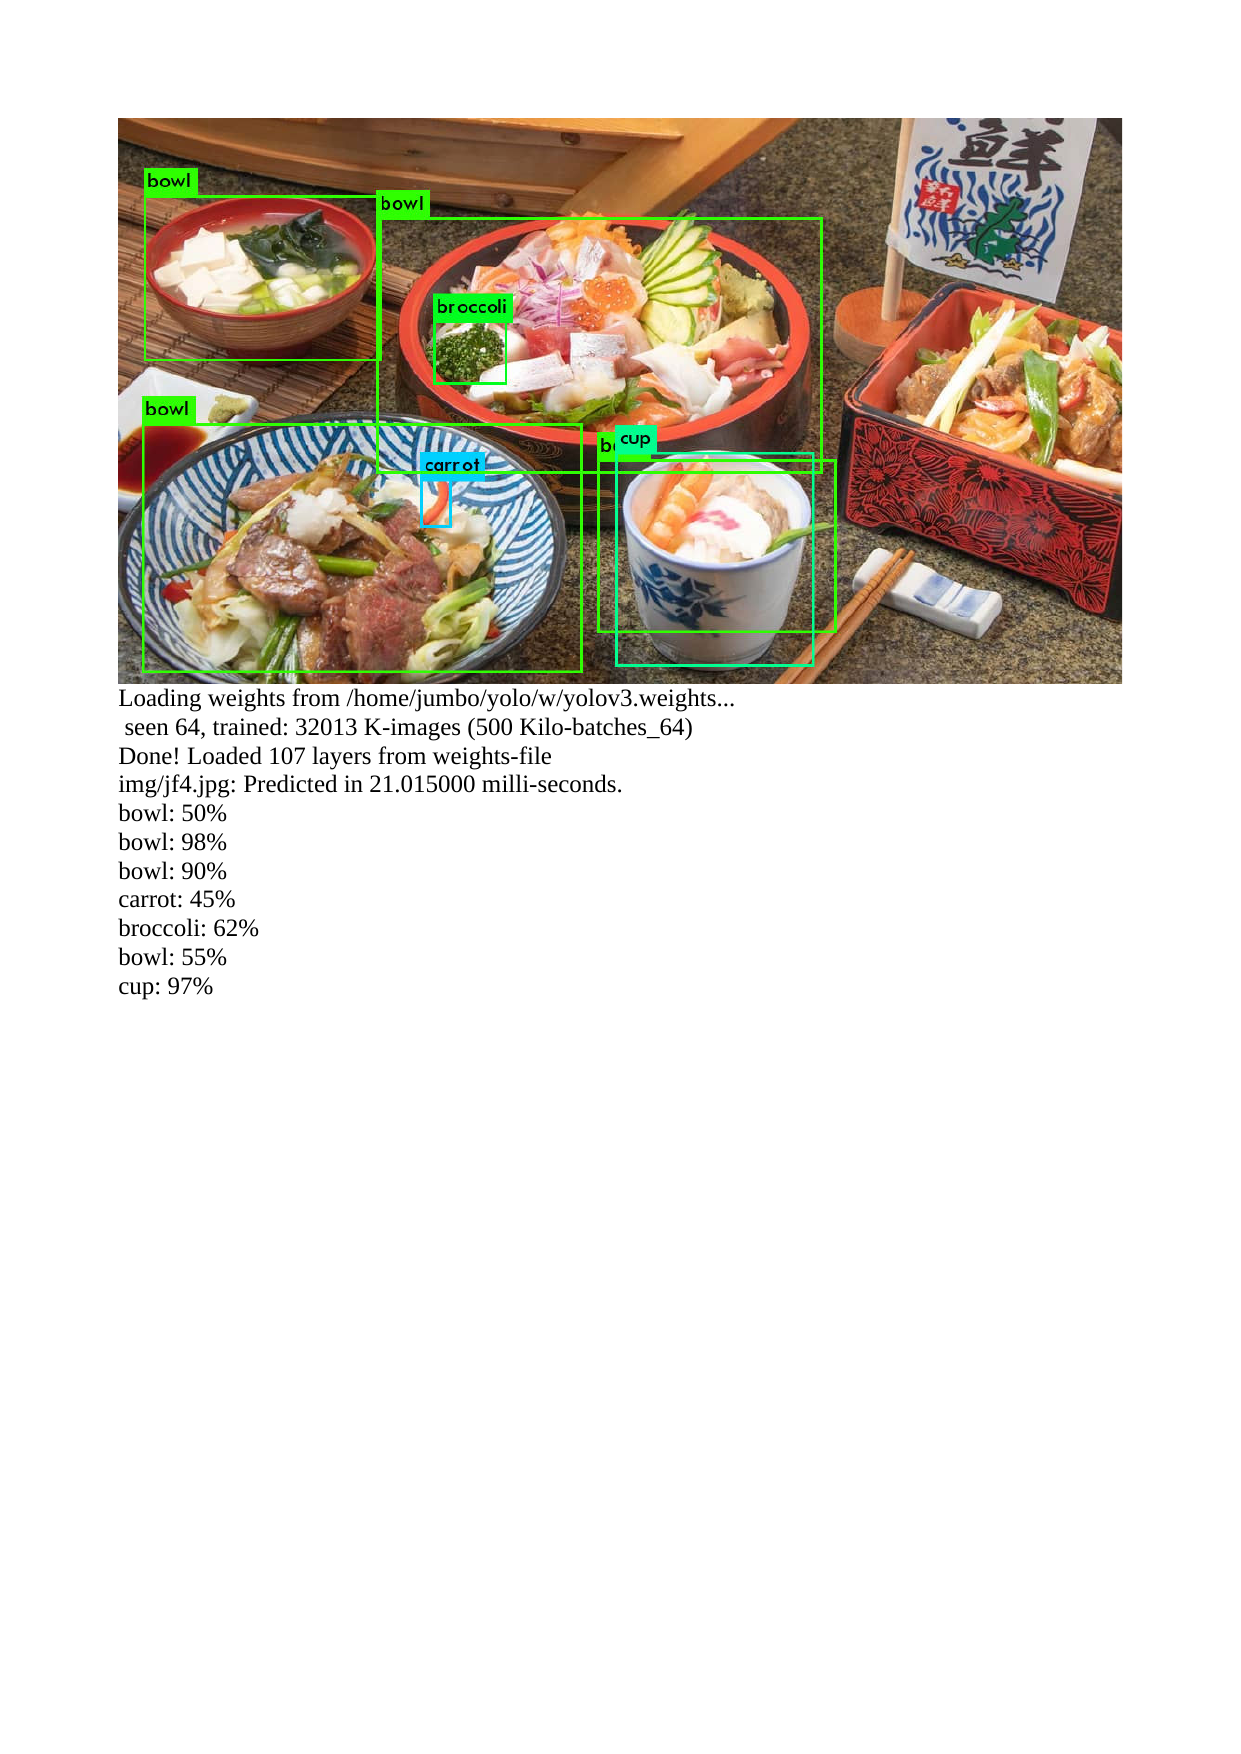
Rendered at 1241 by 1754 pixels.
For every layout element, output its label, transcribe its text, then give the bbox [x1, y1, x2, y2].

text bowl: 50% [118, 798, 1122, 827]
text seen 64, trained: 32013 K-images (500 Kilo-batches_64) [118, 712, 1122, 741]
text carrot: 45% [118, 884, 1122, 913]
text broccoli: 62% [118, 913, 1122, 942]
picture [118, 118, 1123, 684]
text img/jf4.jpg: Predicted in 21.015000 milli-seconds. [118, 769, 1122, 798]
text Done! Loaded 107 layers from weights-file [118, 741, 1122, 769]
text bowl: 90% [118, 856, 1122, 884]
text bowl: 55% [118, 942, 1122, 971]
text cup: 97% [118, 971, 1122, 999]
text Loading weights from /home/jumbo/yolo/w/yolov3.weights... [118, 684, 1122, 712]
text bowl: 98% [118, 827, 1122, 856]
